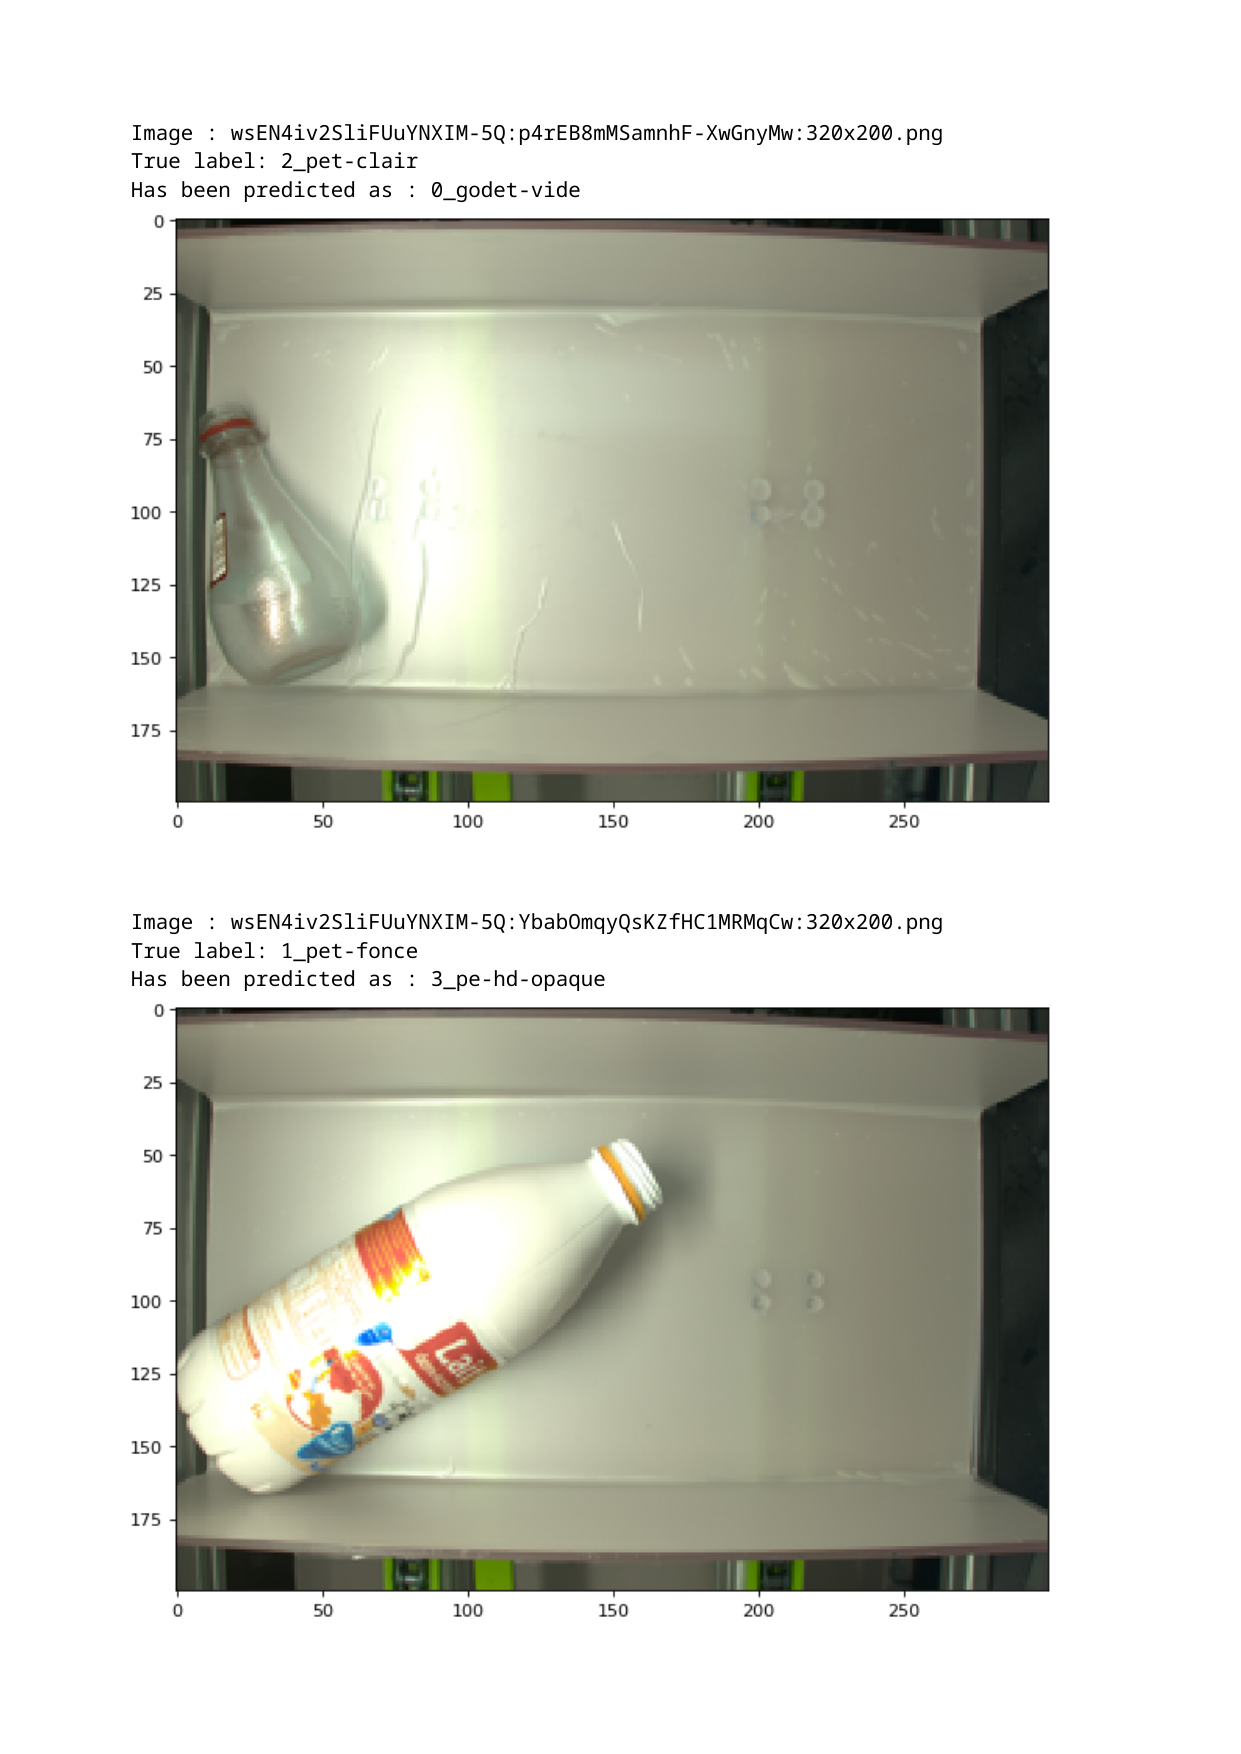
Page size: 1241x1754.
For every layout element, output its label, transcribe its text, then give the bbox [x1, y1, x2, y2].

picture [118, 203, 1059, 842]
text Has been predicted as : 0_godet-vide [118, 175, 1122, 204]
text Image : wsEN4iv2SliFUuYNXIM-5Q:p4rEB8mMSamnhF-XwGnyMw:320x200.png [118, 118, 1122, 147]
text True label: 1_pet-fonce [118, 936, 1122, 964]
picture [118, 993, 1059, 1631]
text Image : wsEN4iv2SliFUuYNXIM-5Q:YbabOmqyQsKZfHC1MRMqCw:320x200.png [118, 907, 1122, 936]
text Has been predicted as : 3_pe-hd-opaque [118, 964, 1122, 993]
text True label: 2_pet-clair [118, 147, 1122, 175]
